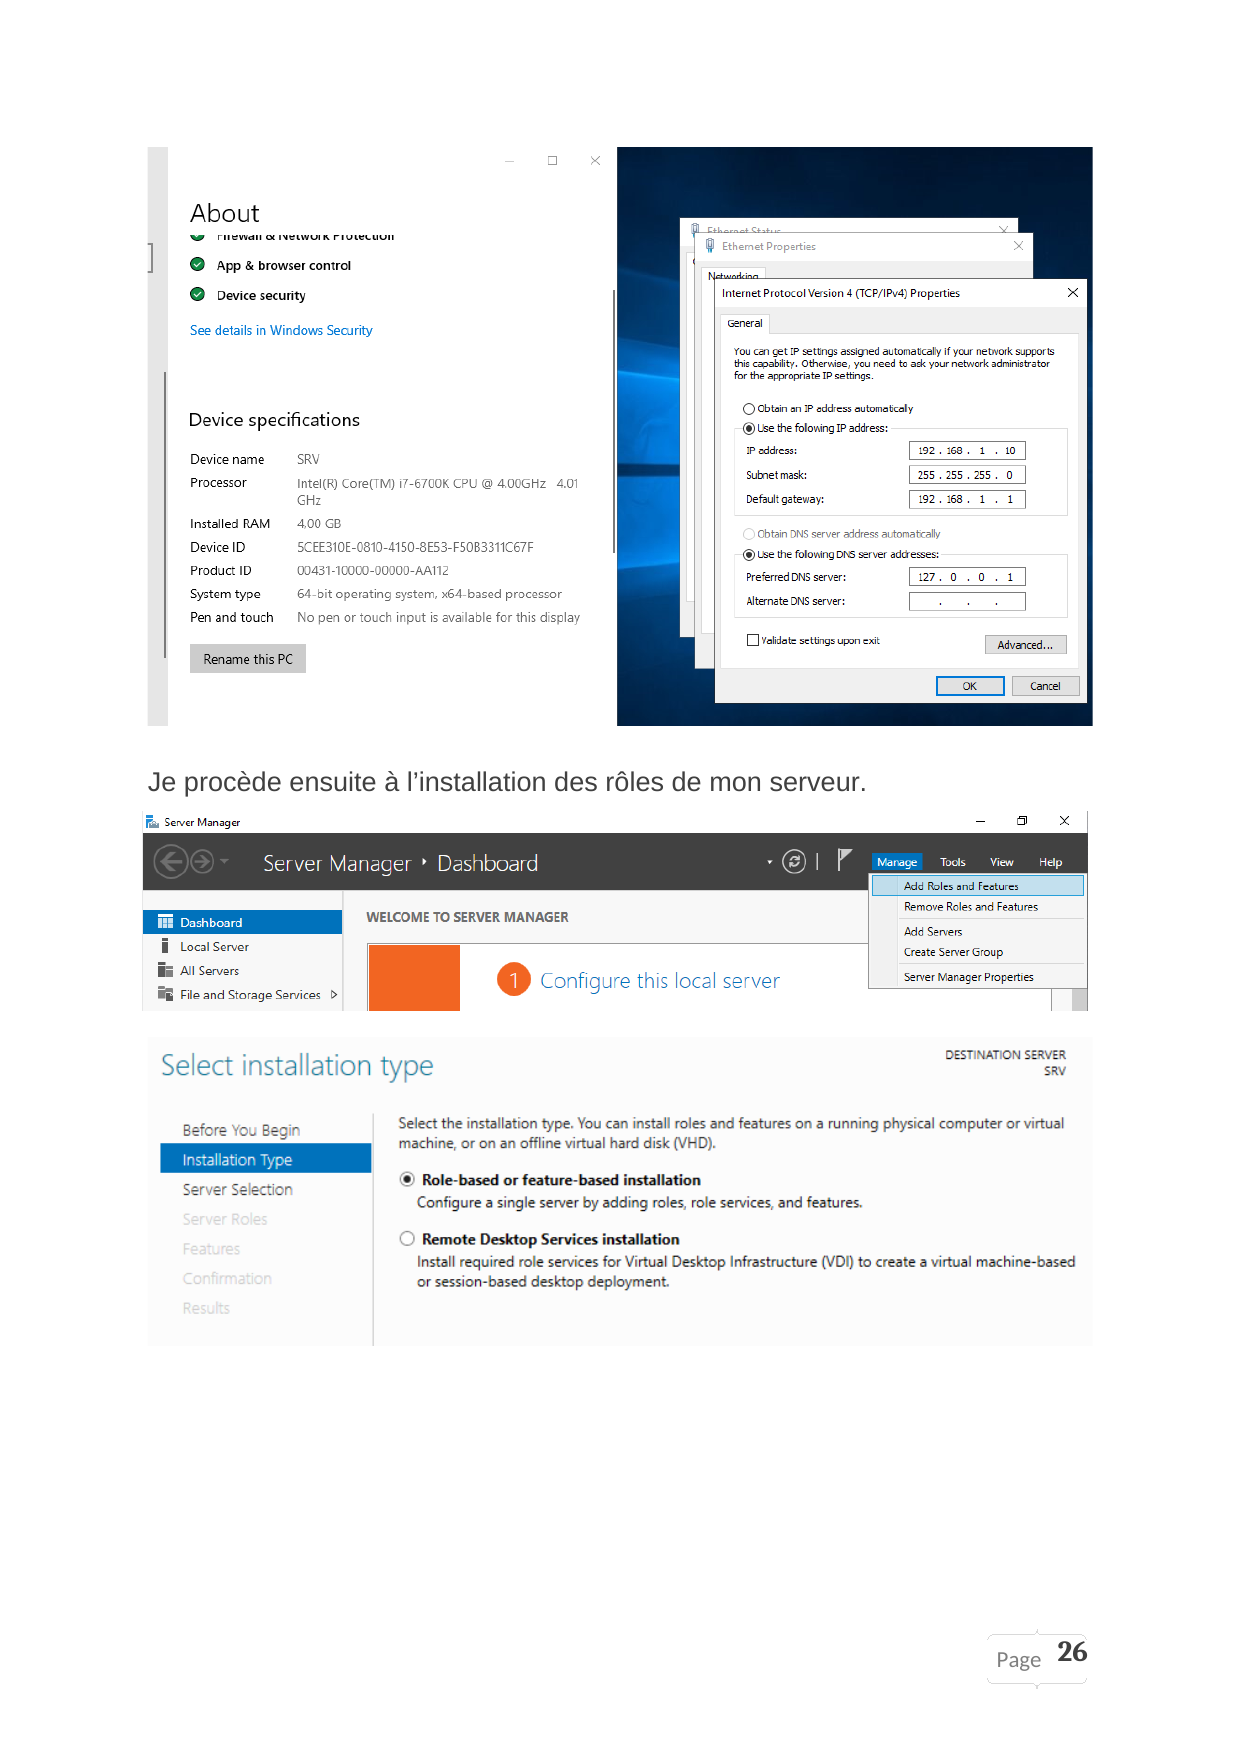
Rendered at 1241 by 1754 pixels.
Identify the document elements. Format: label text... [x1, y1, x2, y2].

picture [142, 811, 1088, 1011]
text Je procède ensuite à l’installation des rôles de mon serveur. [148, 726, 1093, 797]
picture [147, 1037, 1093, 1346]
picture [147, 147, 1093, 726]
